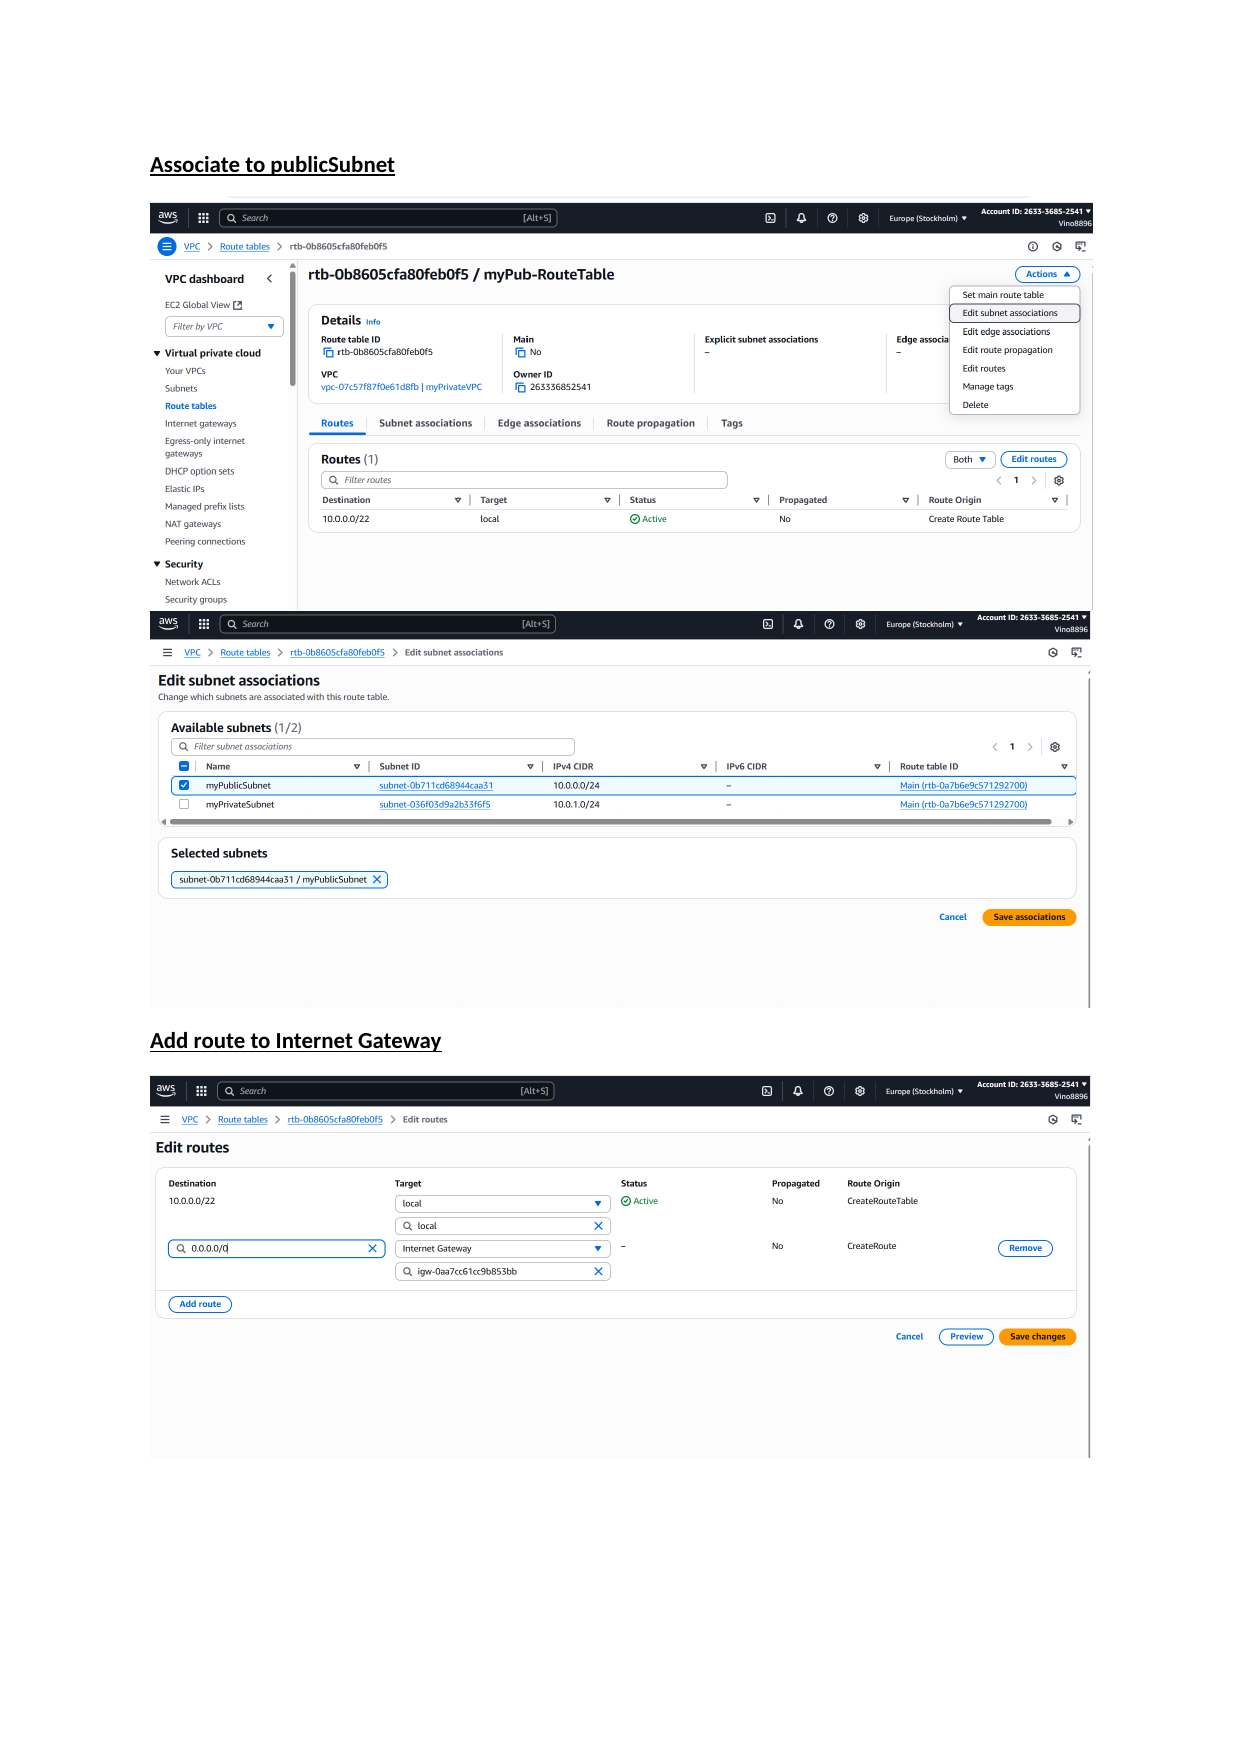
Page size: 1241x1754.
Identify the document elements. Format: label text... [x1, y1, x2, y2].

text Add route to Internet Gateway [150, 1026, 1090, 1054]
text Associate to publicSubnet [150, 150, 1090, 178]
